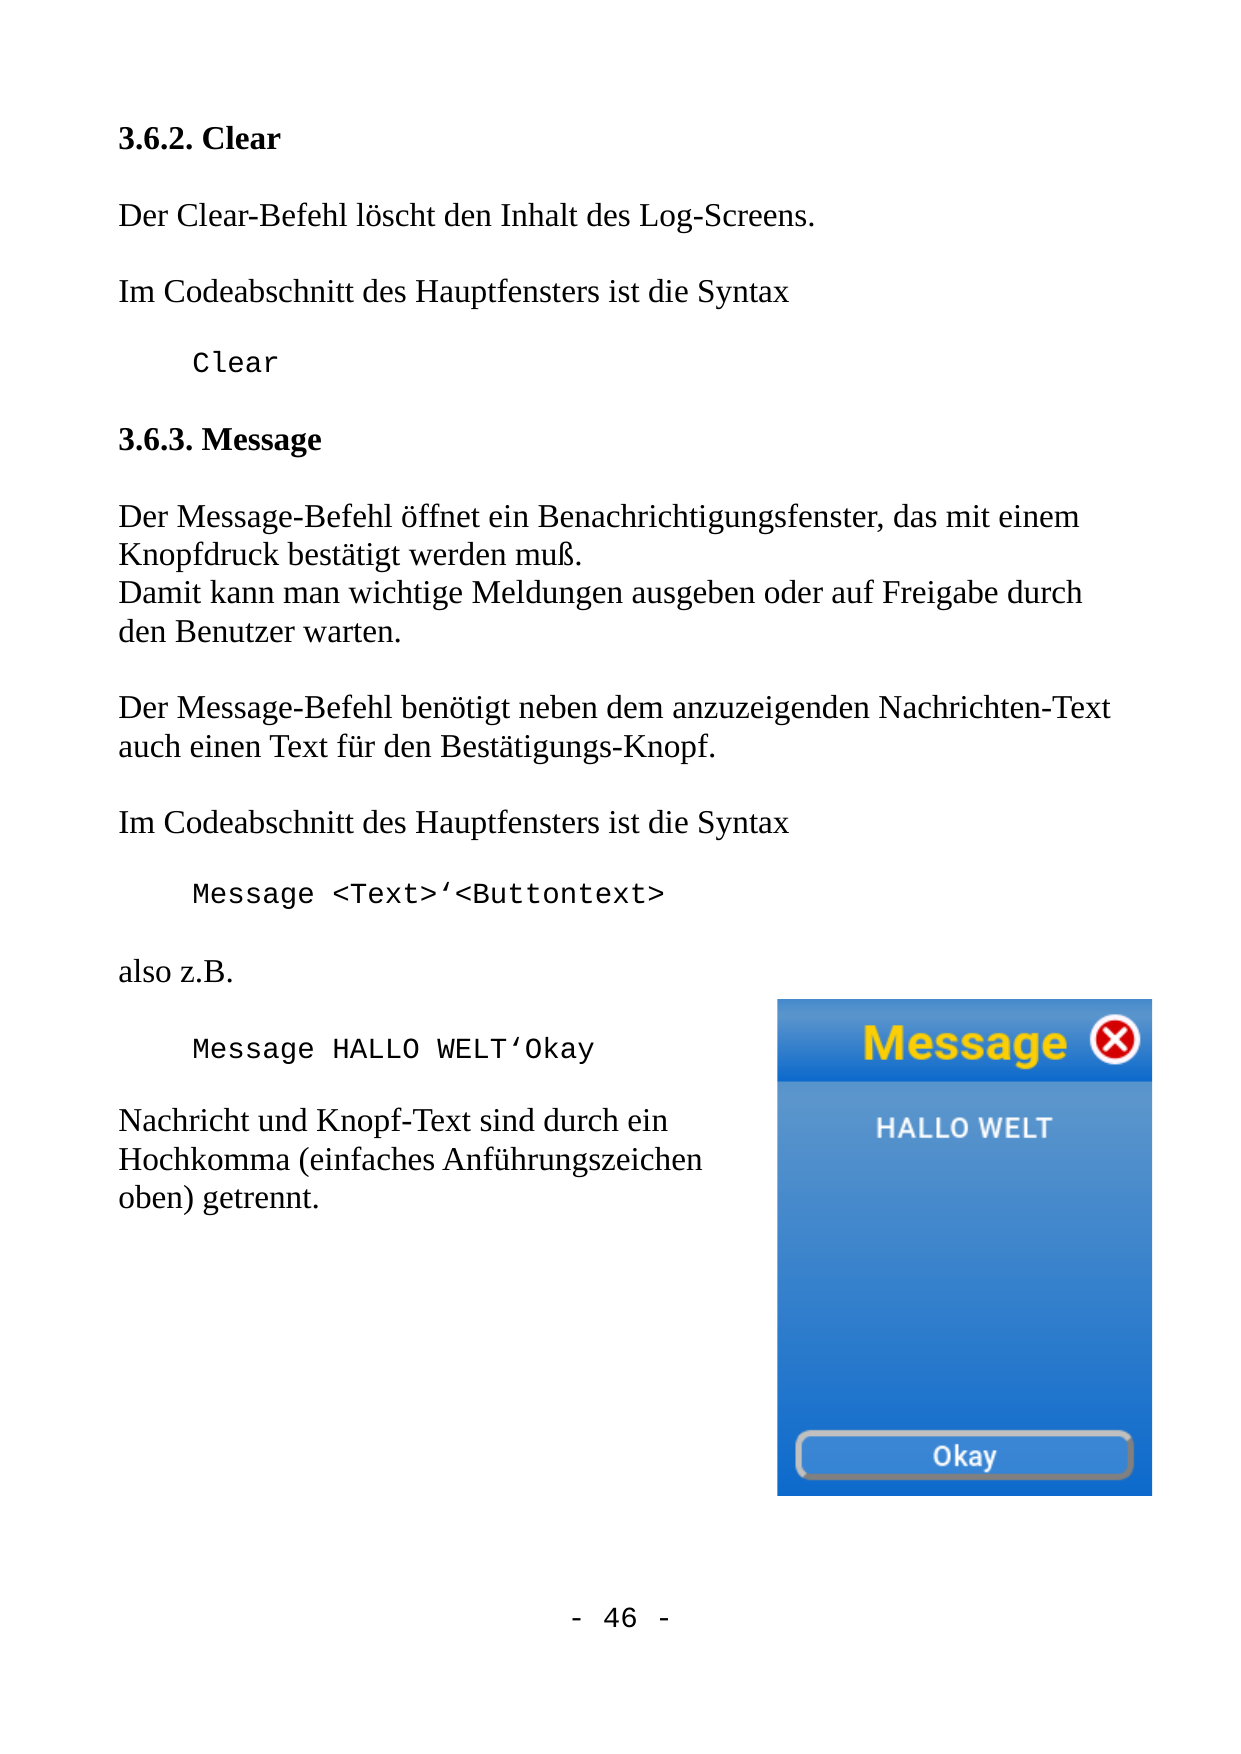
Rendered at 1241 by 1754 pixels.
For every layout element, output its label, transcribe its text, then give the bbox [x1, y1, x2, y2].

text Damit kann man wichtige Meldungen ausgeben oder auf Freigabe durch den Benutzer warten. [118, 573, 1122, 649]
text Im Codeabschnitt des Hauptfensters ist die Syntax [118, 271, 1122, 310]
text Im Codeabschnitt des Hauptfensters ist die Syntax [118, 803, 1122, 841]
text Nachricht und Knopf-Text sind durch ein Hochkomma (einfaches Anführungszeichen oben) getrennt. [118, 1100, 777, 1215]
text Message <Text>‘<Buttontext> [118, 879, 1122, 912]
text Der Message-Befehl öffnet ein Benachrichtigungsfenster, das mit einem Knopfdruck bestätigt werden muß. [118, 496, 1122, 573]
text Message HALLO WELT‘Okay [118, 1027, 777, 1067]
text 3.6.3. Message [118, 419, 1122, 458]
text Der Clear-Befehl löscht den Inhalt des Log-Screens. [118, 195, 1122, 233]
text Der Message-Befehl benötigt neben dem anzuzeigenden Nachrichten-Text auch einen Text für den Bestätigungs-Knopf. [118, 688, 1122, 764]
picture [777, 999, 1153, 1496]
text Clear [118, 348, 1122, 381]
text also z.B. [118, 951, 1122, 989]
text 3.6.2. Clear [118, 118, 1122, 156]
